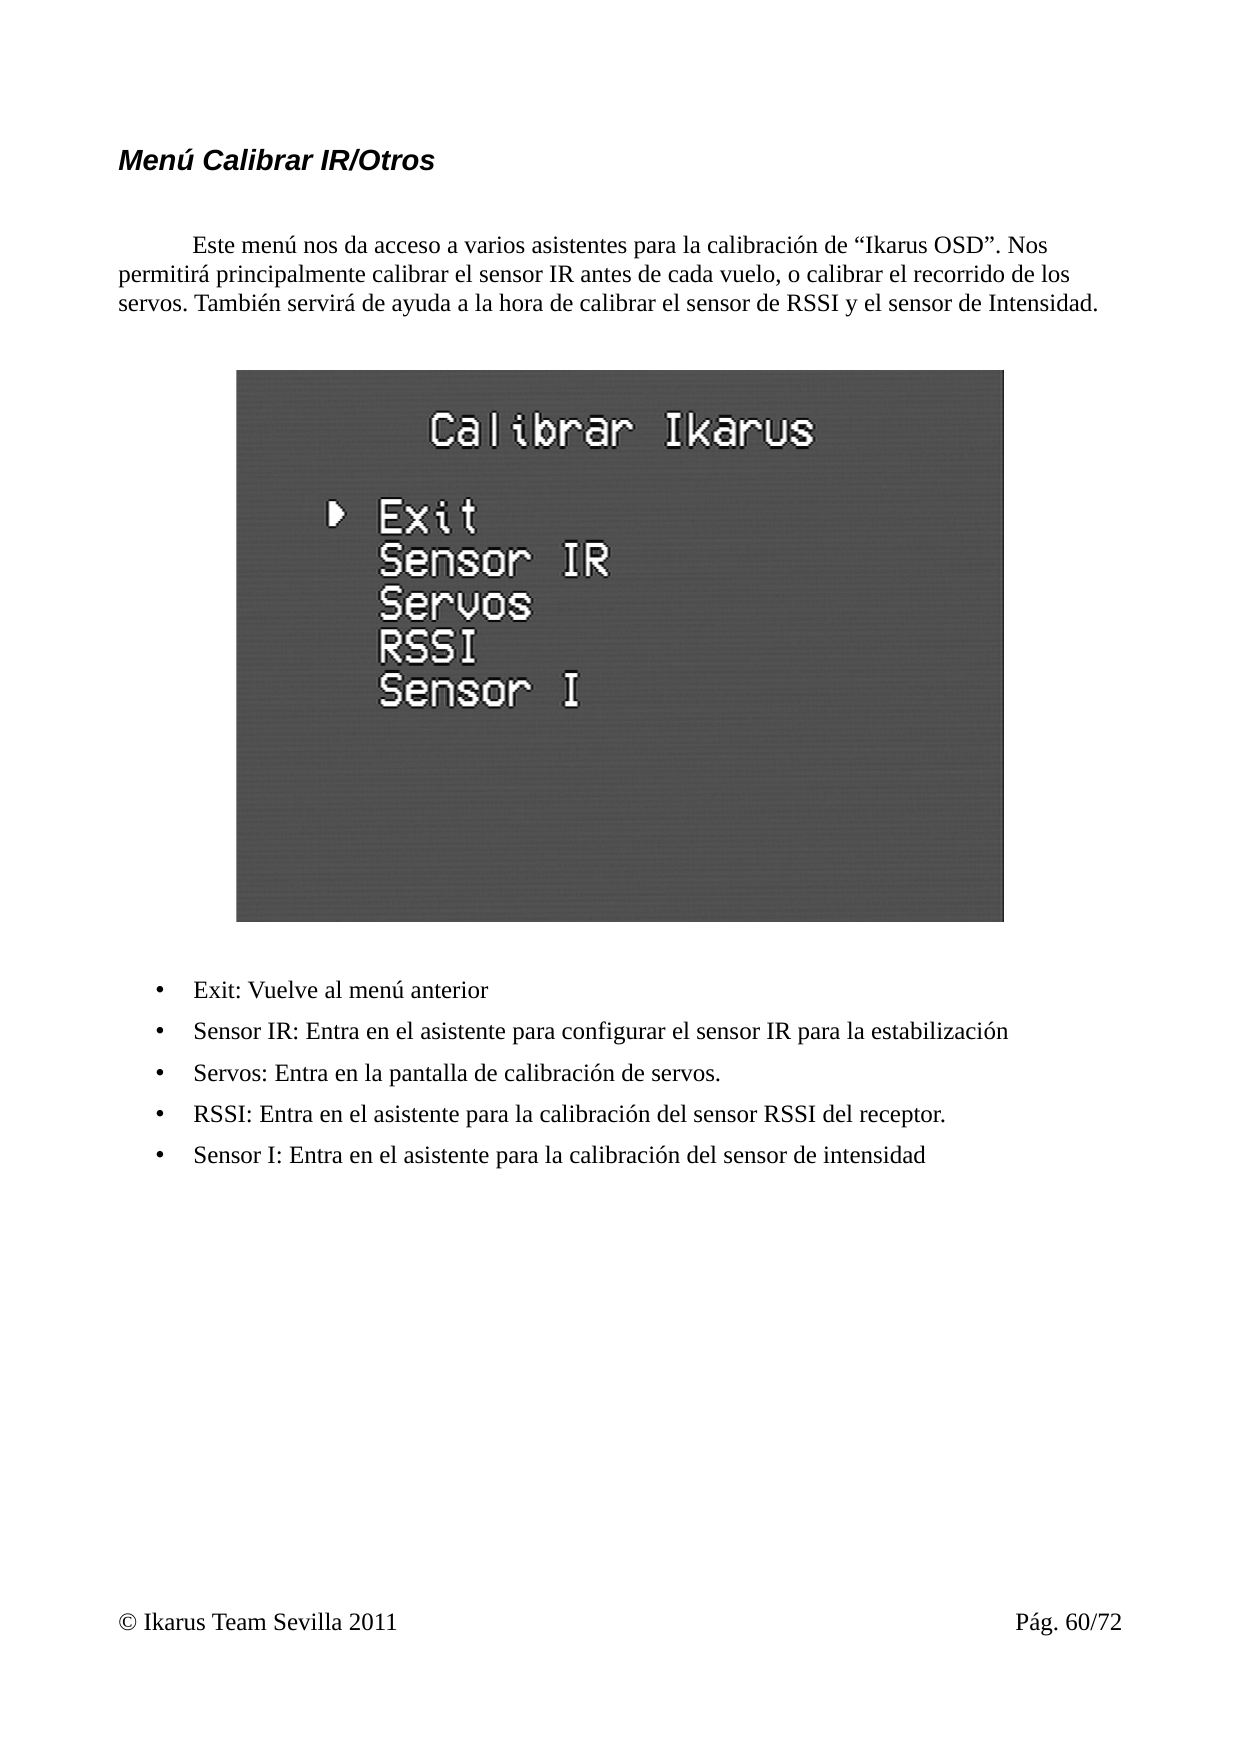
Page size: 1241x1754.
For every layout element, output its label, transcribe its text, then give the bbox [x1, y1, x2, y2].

picture [236, 370, 1004, 922]
text Este menú nos da acceso a varios asistentes para la calibración de “Ikarus OSD”. Nos permitirá principalmente calibrar el sensor IR antes de cada vuelo, o calibrar el recorrido de los servos. También servirá de ayuda a la hora de calibrar el sensor de RSSI y el sensor de Intensidad. [118, 230, 1122, 317]
list Sensor IR: Entra en el asistente para configurar el sensor IR para la estabilización [156, 1016, 1122, 1045]
subtitle Menú Calibrar IR/Otros [118, 143, 1122, 177]
list Exit: Vuelve al menú anterior [156, 975, 1122, 1004]
list Servos: Entra en la pantalla de calibración de servos. [156, 1058, 1122, 1086]
list Sensor I: Entra en el asistente para la calibración del sensor de intensidad [156, 1140, 1122, 1169]
list RSSI: Entra en el asistente para la calibración del sensor RSSI del receptor. [156, 1099, 1122, 1128]
